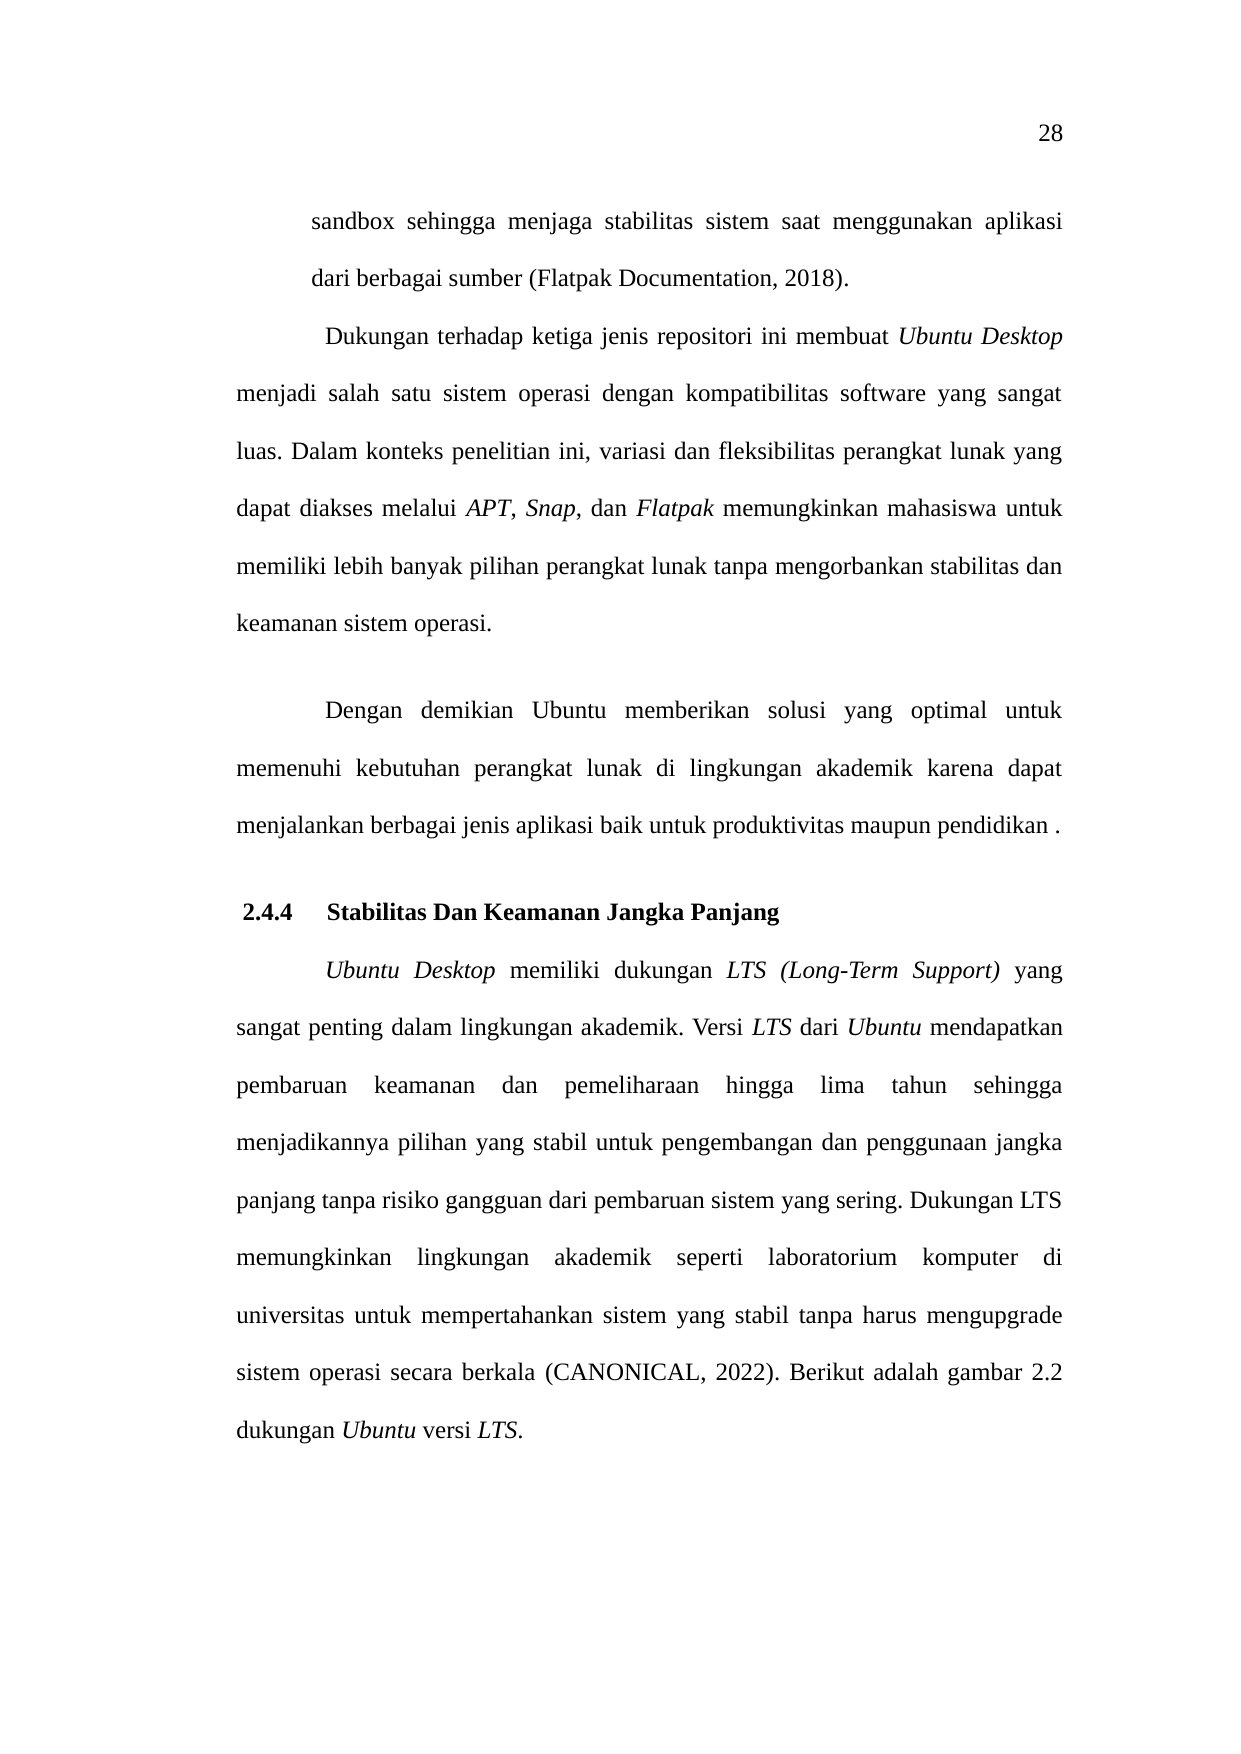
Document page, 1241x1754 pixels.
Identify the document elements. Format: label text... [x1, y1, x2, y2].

text Ubuntu Desktop memiliki dukungan LTS (Long-Term Support) yang sangat penting dalam lingkungan akademik. Versi LTS dari Ubuntu mendapatkan pembaruan keamanan dan pemeliharaan hingga lima tahun sehingga menjadikannya pilihan yang stabil untuk pengembangan dan penggunaan jangka panjang tanpa risiko gangguan dari pembaruan sistem yang sering. Dukungan LTS memungkinkan lingkungan akademik seperti laboratorium komputer di universitas untuk mempertahankan sistem yang stabil tanpa harus mengupgrade sistem operasi secara berkala (CANONICAL, 2022)⁠. Berikut adalah gambar 2.2 dukungan Ubuntu versi LTS. [236, 955, 1063, 1444]
subtitle Stabilitas dan Keamanan Jangka Panjang [236, 897, 1063, 926]
text Dengan demikian Ubuntu memberikan solusi yang optimal untuk memenuhi kebutuhan perangkat lunak di lingkungan akademik karena dapat menjalankan berbagai jenis aplikasi baik untuk produktivitas maupun pendidikan . [236, 695, 1063, 839]
text Dukungan terhadap ketiga jenis repositori ini membuat Ubuntu Desktop menjadi salah satu sistem operasi dengan kompatibilitas software yang sangat luas. Dalam konteks penelitian ini, variasi dan fleksibilitas perangkat lunak yang dapat diakses melalui APT, Snap, dan Flatpak memungkinkan mahasiswa untuk memiliki lebih banyak pilihan perangkat lunak tanpa mengorbankan stabilitas dan keamanan sistem operasi. [236, 321, 1063, 637]
list sandbox sehingga menjaga stabilitas sistem saat menggunakan aplikasi dari berbagai sumber (Flatpak Documentation, 2018). [274, 206, 1063, 292]
